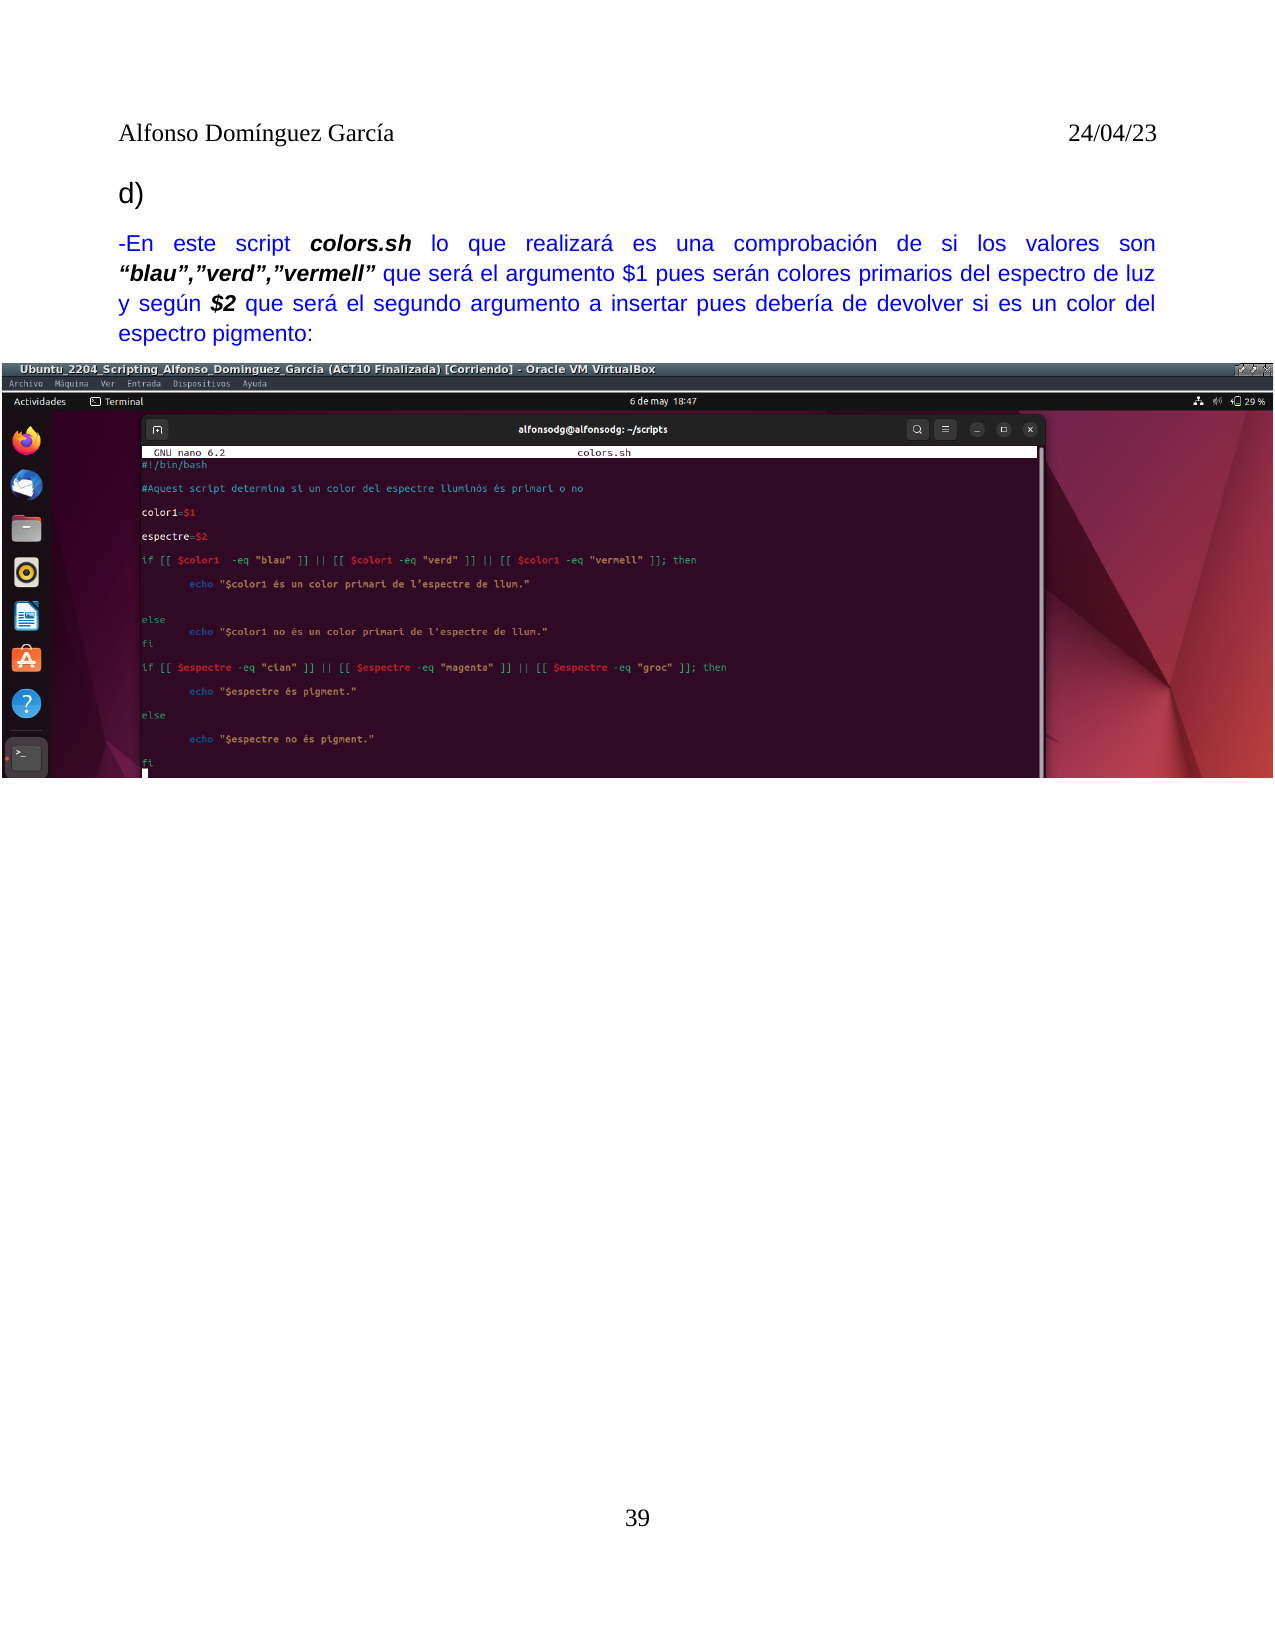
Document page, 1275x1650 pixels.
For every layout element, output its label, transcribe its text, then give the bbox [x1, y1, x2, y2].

text d) [118, 176, 1157, 210]
picture [1, 363, 1274, 778]
text -En este script colors.sh lo que realizará es una comprobación de si los valores son “blau”,”verd”,”vermell” que será el argumento $1 pues serán colores primarios del espectro de luz y según $2 que será el segundo argumento a insertar pues debería de devolver si es un color del espectro pigmento: [118, 229, 1157, 346]
